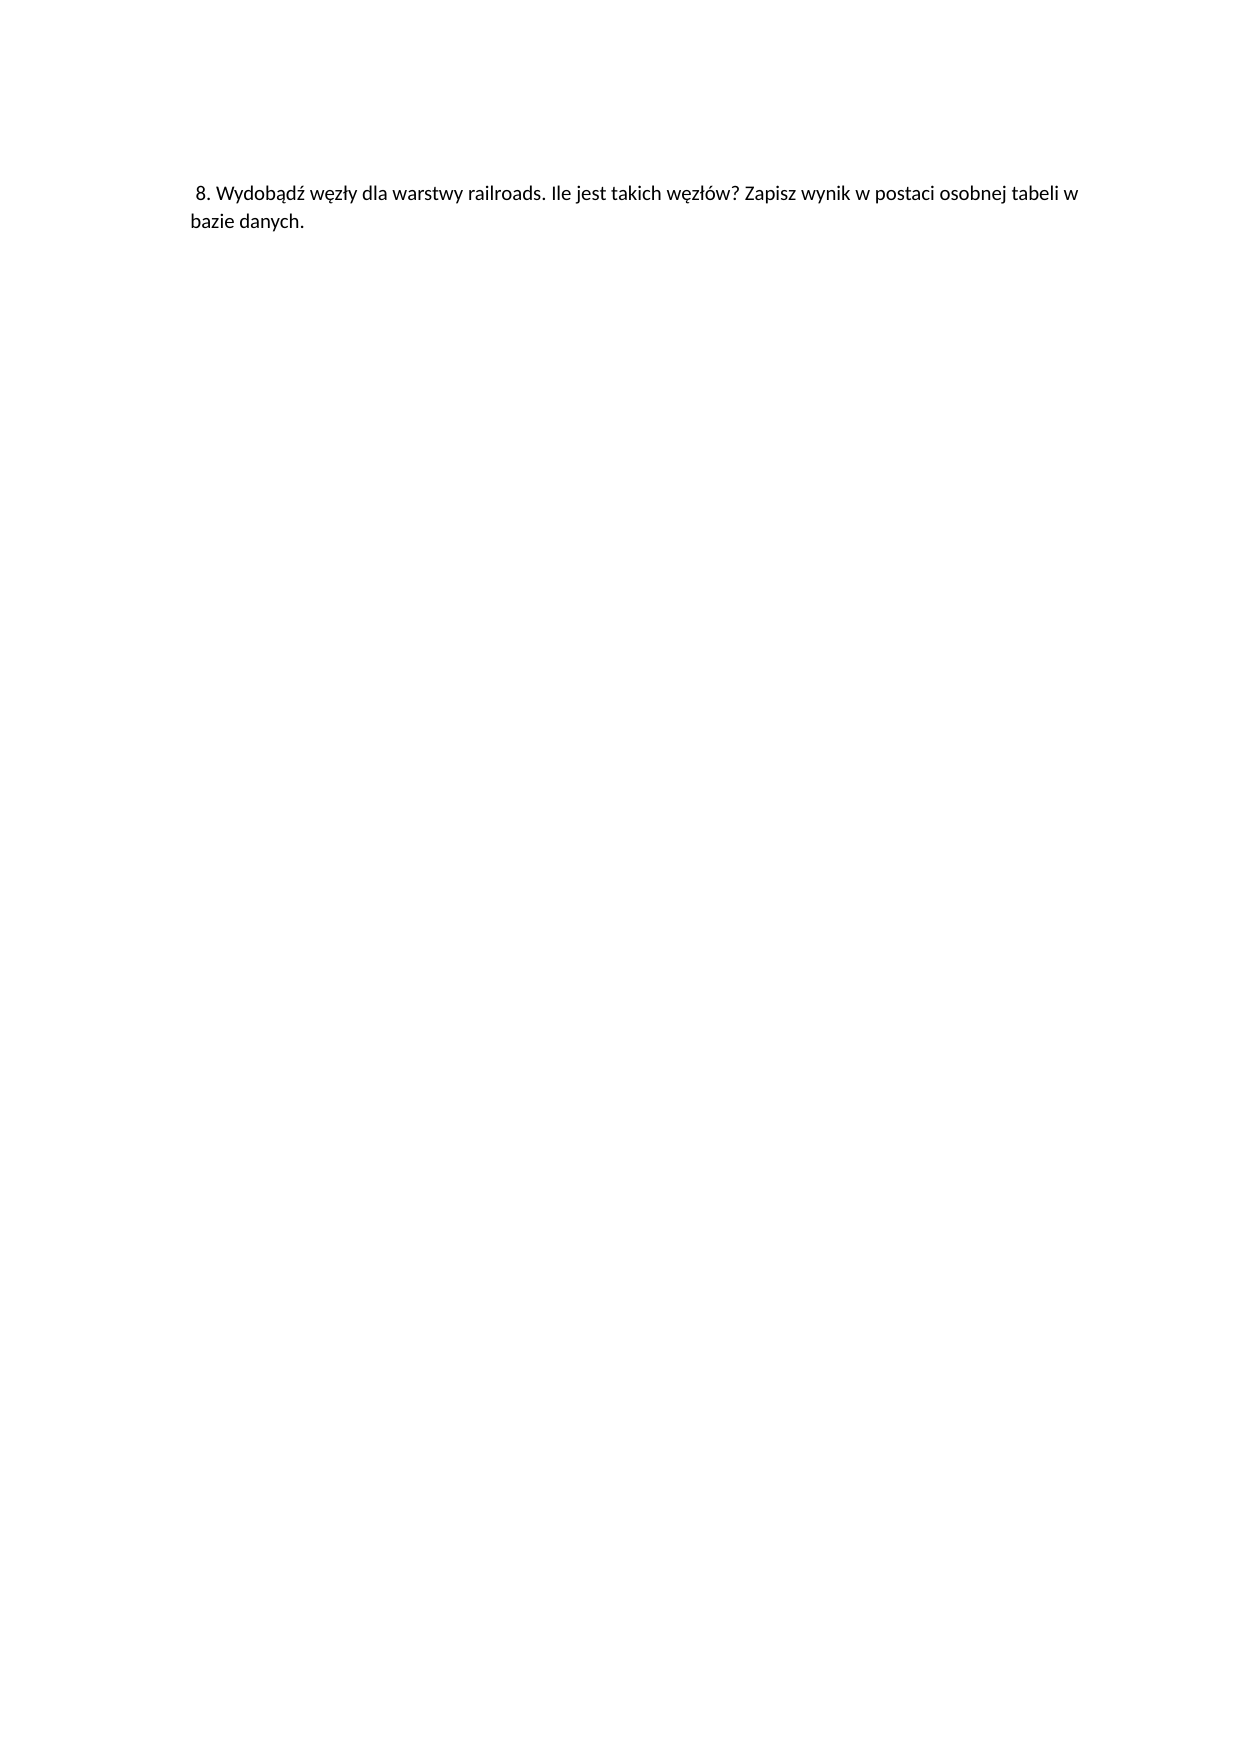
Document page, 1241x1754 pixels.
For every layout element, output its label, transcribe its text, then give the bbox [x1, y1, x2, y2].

list 8. Wydobądź węzły dla warstwy railroads. Ile jest takich węzłów? Zapisz wynik w postaci osobnej tabeli w bazie danych. [190, 178, 1093, 233]
